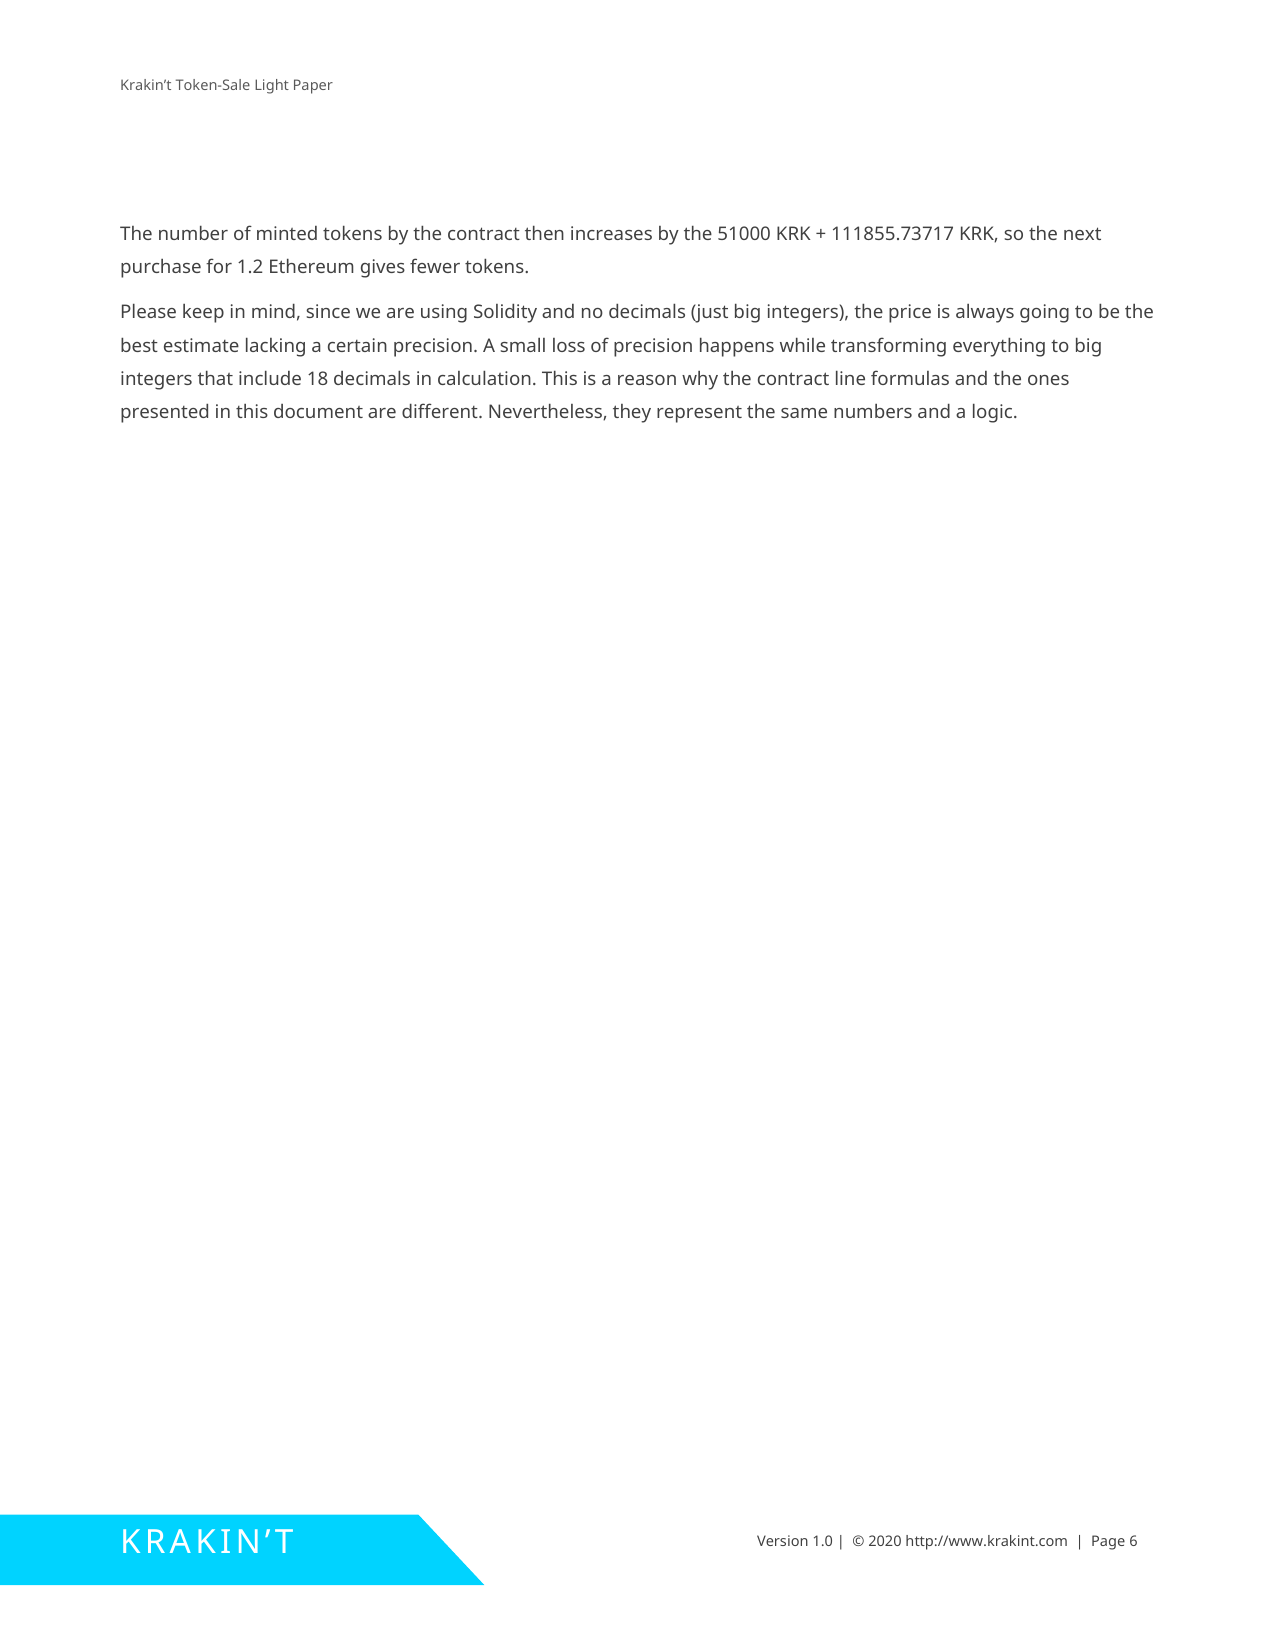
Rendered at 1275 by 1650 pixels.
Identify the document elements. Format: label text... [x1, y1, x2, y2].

text Please keep in mind, since we are using Solidity and no decimals (just big integers), the price is always going to be the best estimate lacking a certain precision. A small loss of precision happens while transforming everything to big integers that include 18 decimals in calculation. This is a reason why the contract line formulas and the ones presented in this document are different. Nevertheless, they represent the same numbers and a logic. [120, 299, 1155, 424]
text The number of minted tokens by the contract then increases by the 51000 KRK + 111855.73717 KRK, so the next purchase for 1.2 Ethereum gives fewer tokens. [120, 220, 1155, 279]
